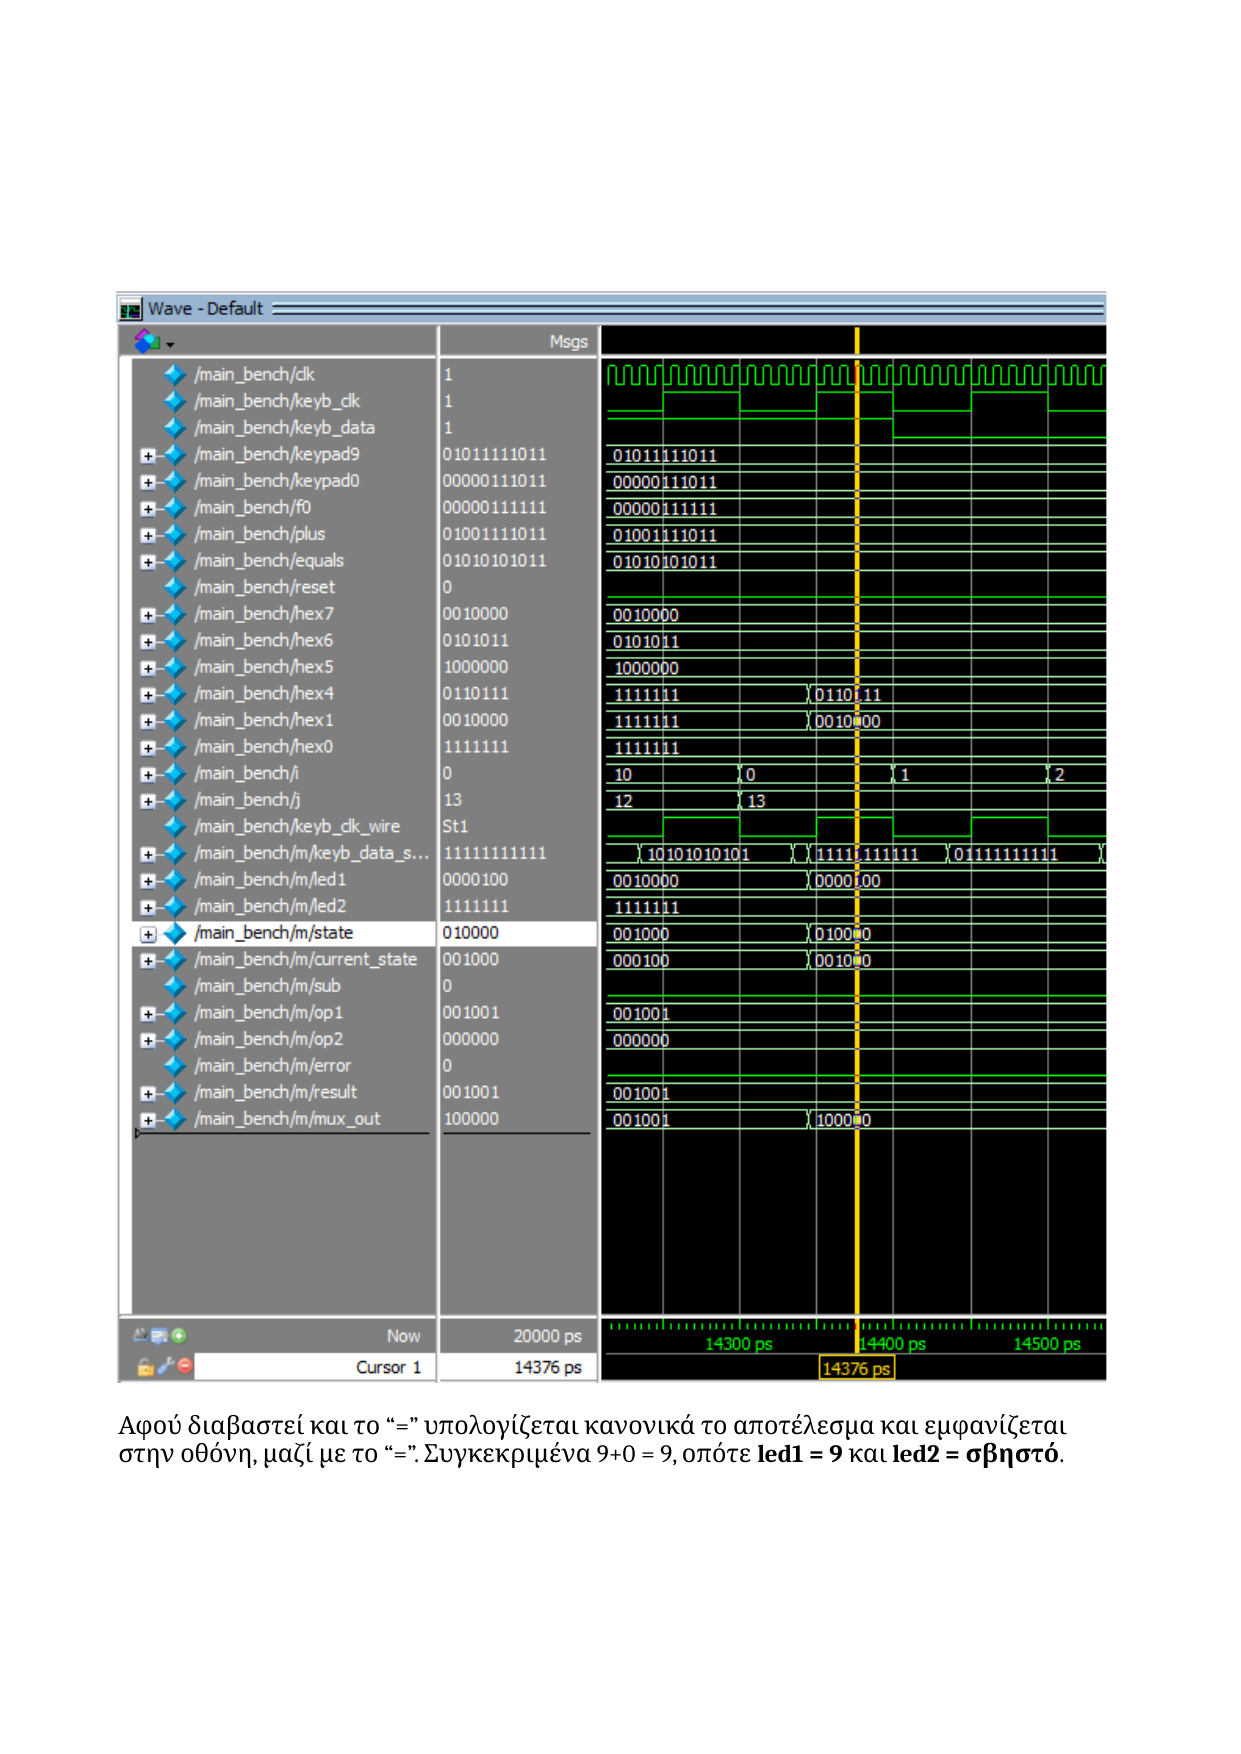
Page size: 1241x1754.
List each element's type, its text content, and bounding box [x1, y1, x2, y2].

picture [115, 290, 1107, 1383]
text Αφού διαβαστεί και το “=” υπολογίζεται κανονικά το αποτέλεσμα και εμφανίζεται στην οθόνη, μαζί με το “=”. Συγκεκριμένα 9+0 = 9, οπότε led1 = 9 και led2 = σβηστό. [118, 1412, 1122, 1469]
